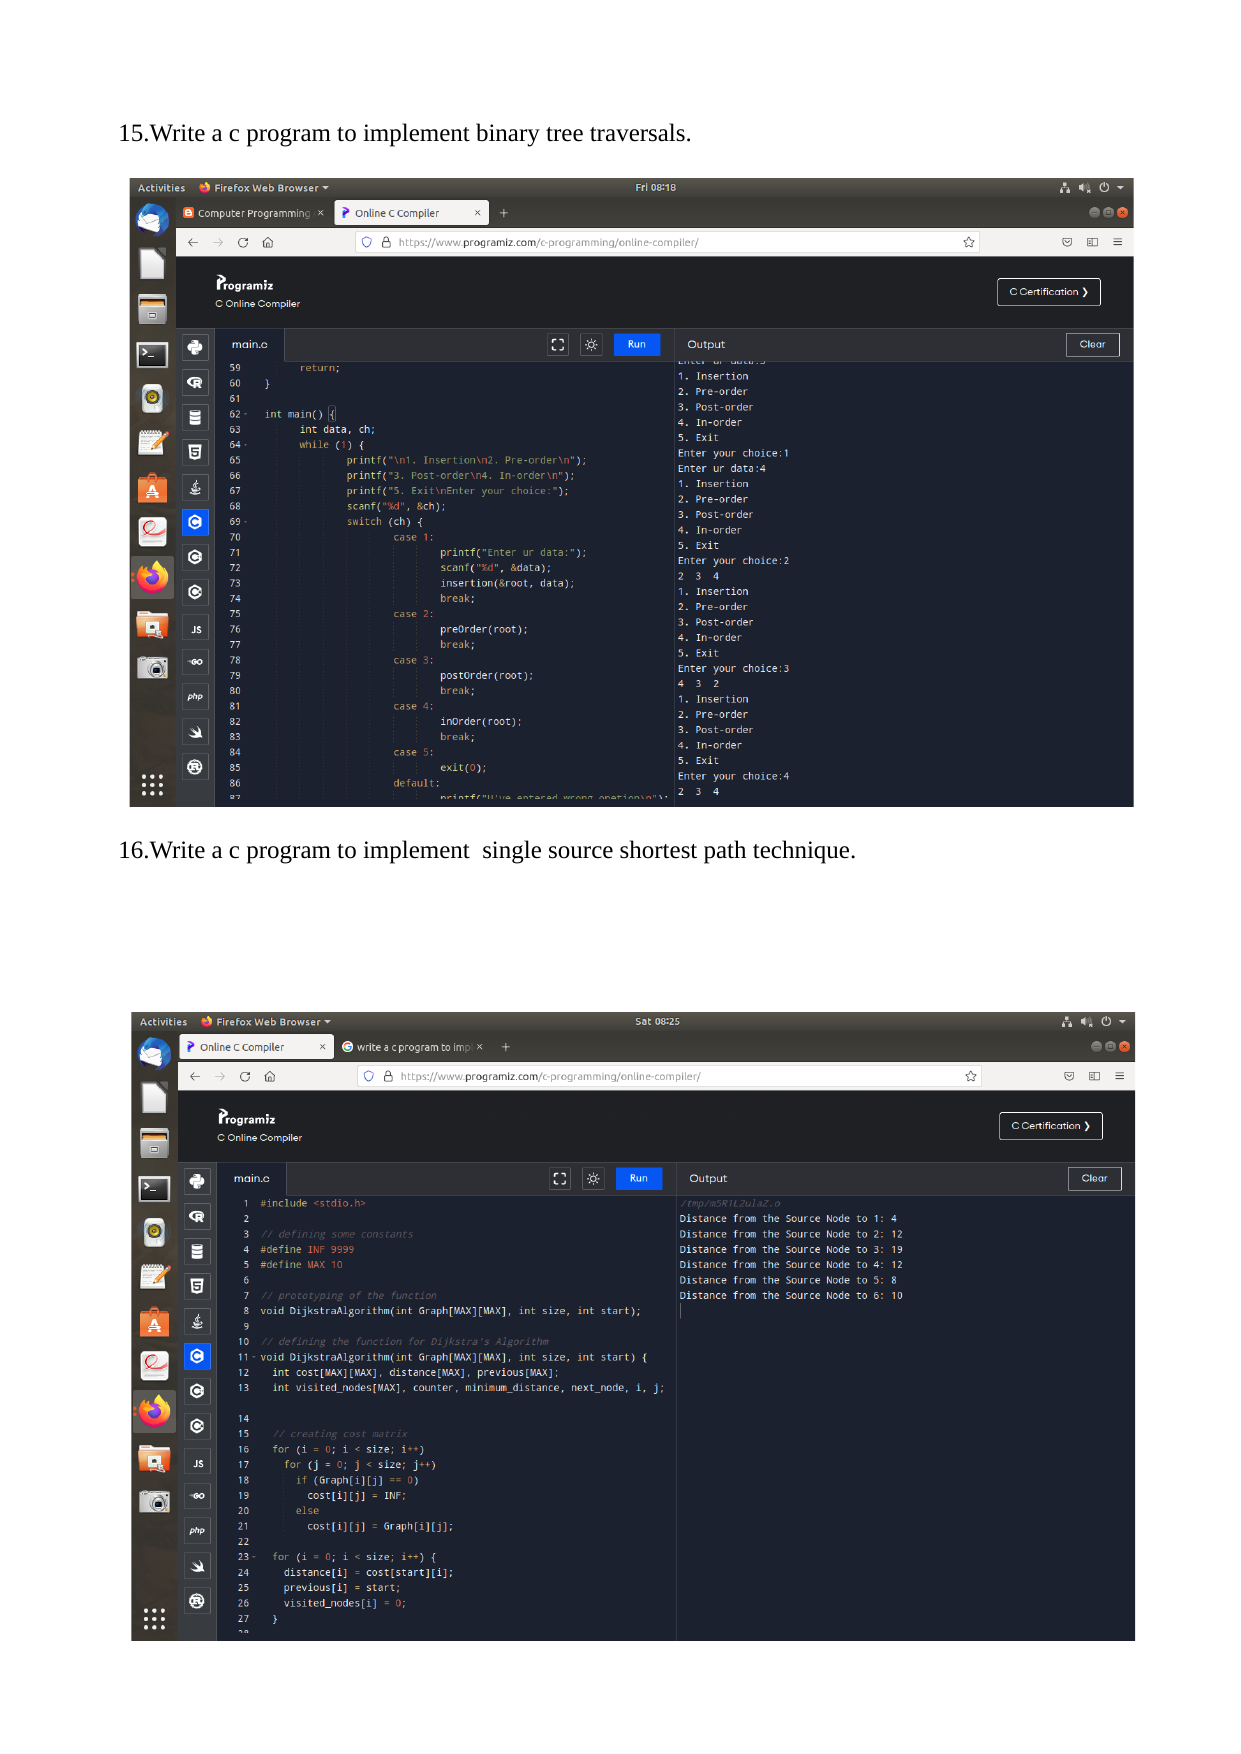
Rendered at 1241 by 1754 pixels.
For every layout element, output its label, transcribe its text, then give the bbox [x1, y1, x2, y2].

text 16.Write a c program to implement single source shortest path technique. [118, 835, 1122, 864]
text 15.Write a c program to implement binary tree traversals. [118, 118, 1122, 147]
picture [129, 178, 1134, 807]
picture [131, 1012, 1136, 1641]
